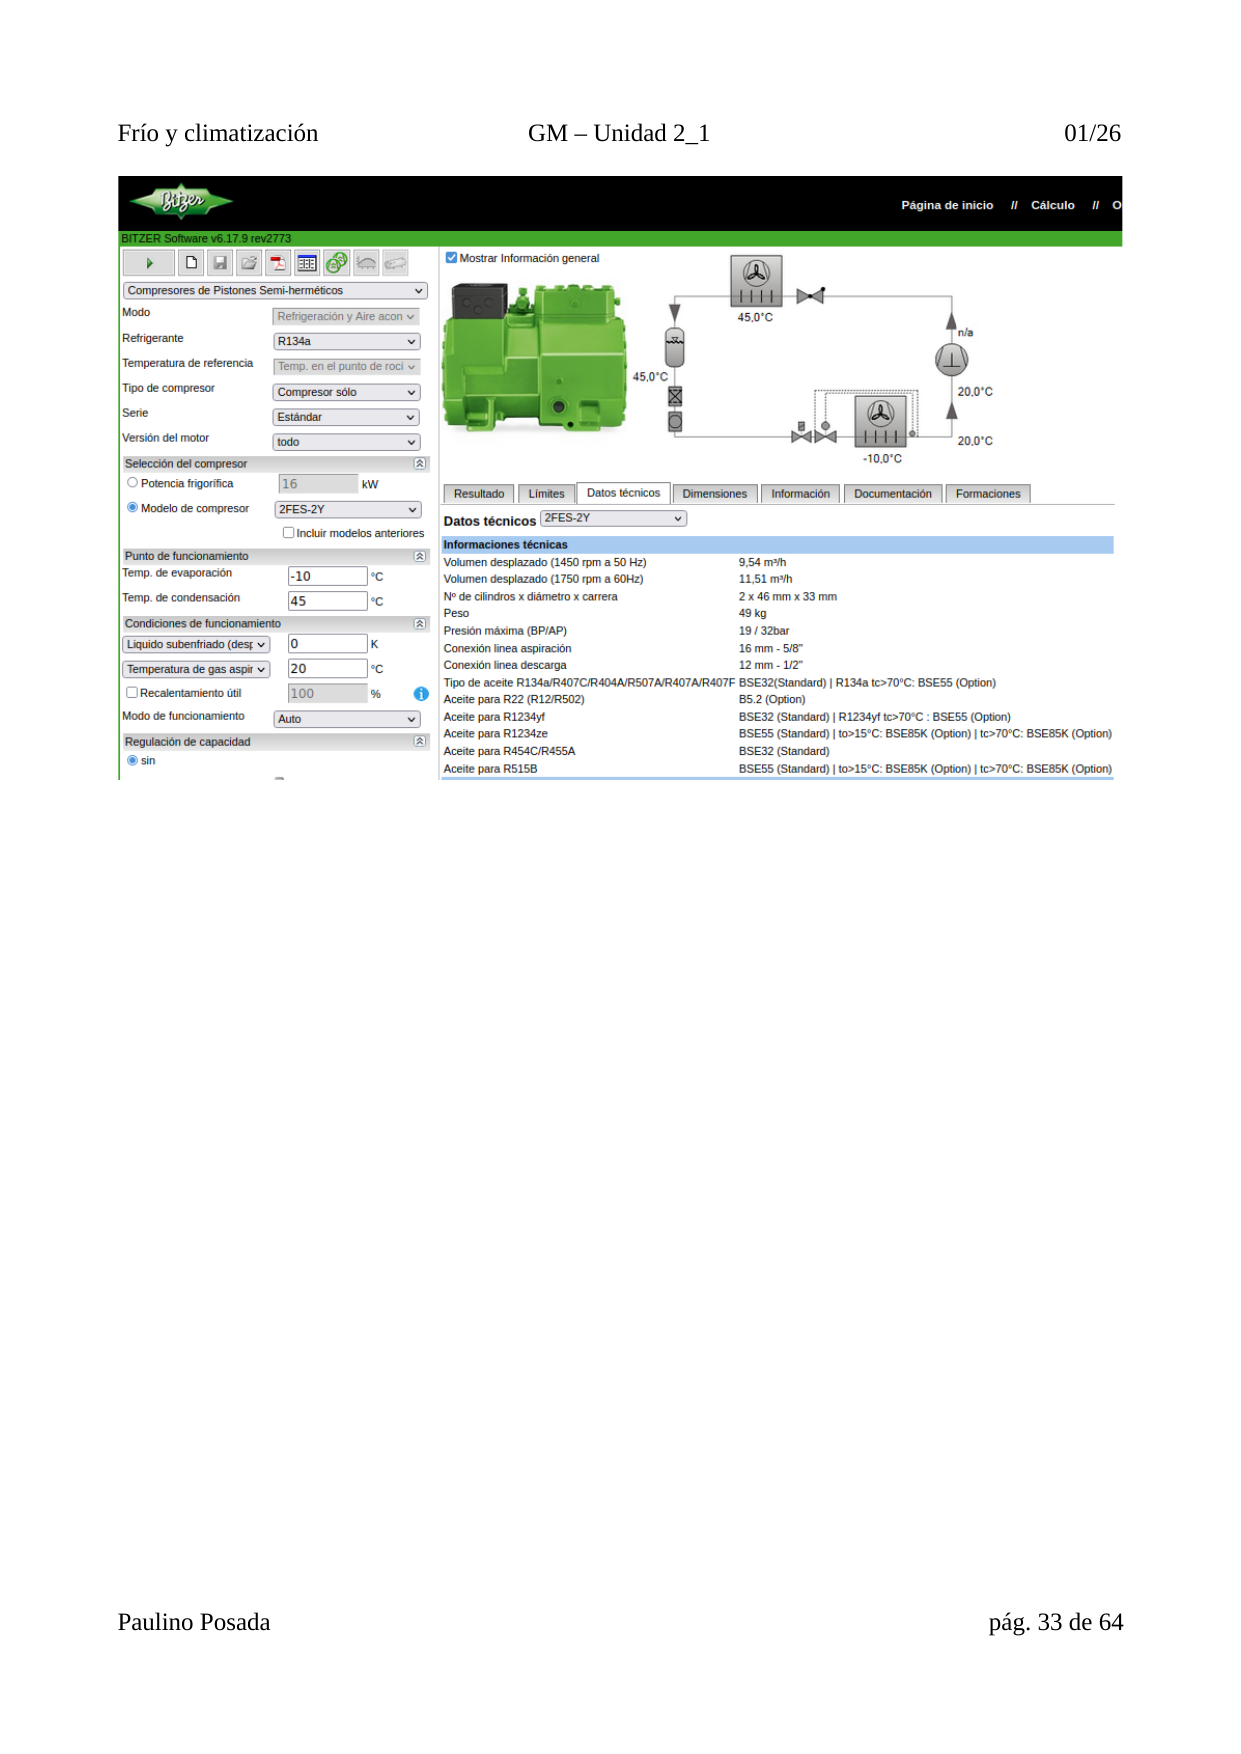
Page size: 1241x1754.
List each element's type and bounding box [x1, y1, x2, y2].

picture [118, 176, 1123, 780]
